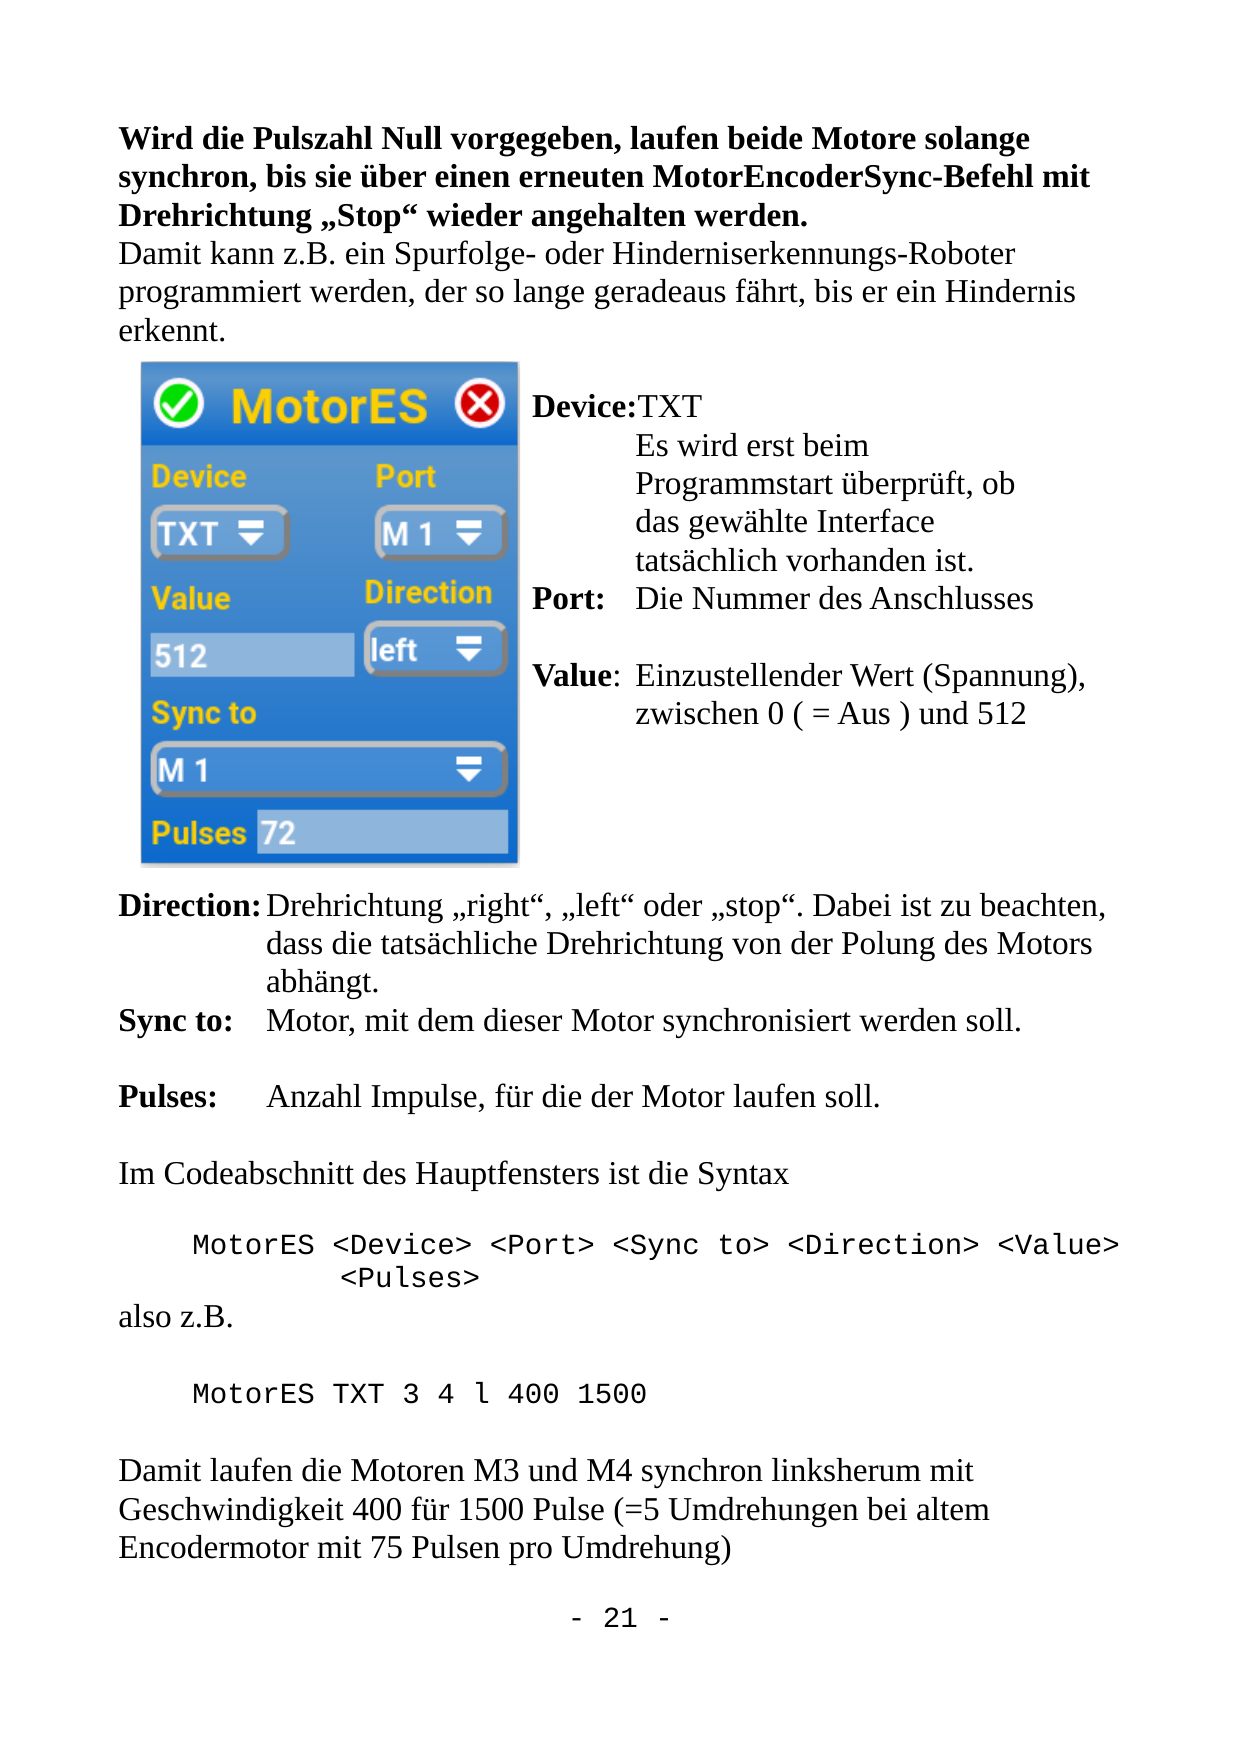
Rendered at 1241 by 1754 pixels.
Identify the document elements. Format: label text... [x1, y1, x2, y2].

text [118, 425, 140, 578]
text dass die tatsächliche Drehrichtung von der Polung des Motors [118, 923, 1122, 961]
text Damit kann z.B. ein Spurfolge- oder Hinderniserkennungs-Roboter programmiert werden, der so lange geradeaus fährt, bis er ein Hindernis erkennt. [118, 233, 1122, 348]
text [118, 386, 140, 425]
picture [140, 361, 520, 868]
text MotorES TXT 3 4 l 400 1500 [118, 1372, 1122, 1412]
text Im Codeabschnitt des Hauptfensters ist die Syntax [118, 1153, 1122, 1191]
text MotorES <Device> <Port> <Sync to> <Direction> <Value> <Pulses> [118, 1230, 1122, 1296]
text also z.B. [118, 1296, 1122, 1334]
text Port: Die Nummer des Anschlusses [520, 578, 1122, 616]
text Es wird erst beim Programmstart überprüft, ob das gewählte Interface tatsächlich vorhanden ist. [520, 425, 1122, 578]
text Device:TXT [520, 386, 1122, 425]
text Damit laufen die Motoren M3 und M4 synchron linksherum mit Geschwindigkeit 400 für 1500 Pulse (=5 Umdrehungen bei altem Encodermotor mit 75 Pulsen pro Umdrehung) [118, 1451, 1122, 1566]
text abhängt. [118, 961, 1122, 1000]
text Sync to: Motor, mit dem dieser Motor synchronisiert werden soll. [118, 1000, 1122, 1038]
text Value: Einzustellender Wert (Spannung), zwischen 0 ( = Aus ) und 512 [520, 655, 1122, 731]
text [118, 578, 140, 616]
text Wird die Pulszahl Null vorgegeben, laufen beide Motore solange synchron, bis sie über einen erneuten MotorEncoderSync-Befehl mit Drehrichtung „Stop“ wieder angehalten werden. [118, 118, 1122, 233]
text Direction: Drehrichtung „right“, „left“ oder „stop“. Dabei ist zu beachten, [118, 885, 1122, 923]
text Pulses: Anzahl Impulse, für die der Motor laufen soll. [118, 1076, 1122, 1115]
text [118, 655, 140, 731]
